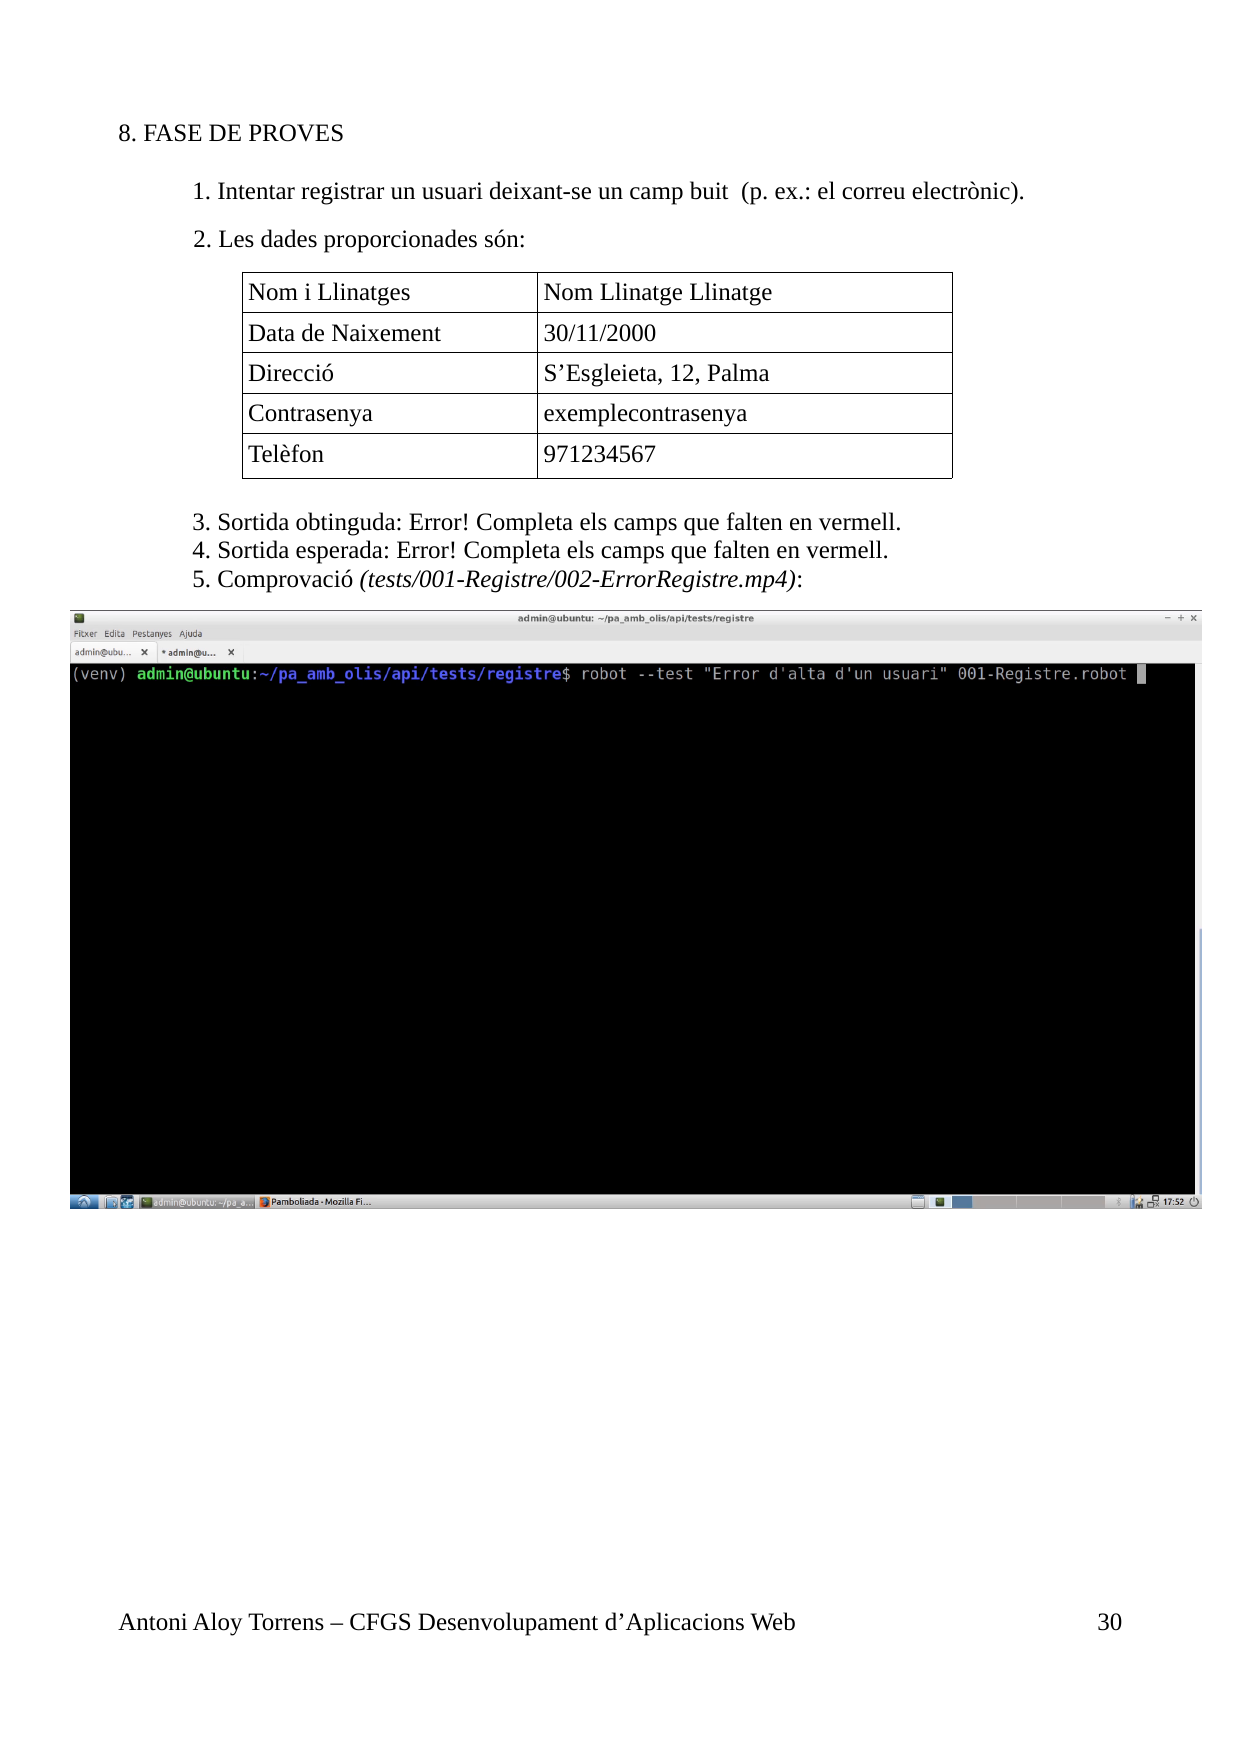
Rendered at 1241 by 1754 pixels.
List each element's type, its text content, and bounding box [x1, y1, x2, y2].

list 2. Les dades proporcionades són: [156, 224, 1122, 253]
table_cell 30/11/2000 [538, 313, 952, 352]
table_cell Contrasenya [243, 394, 537, 433]
text 1. Intentar registrar un usuari deixant-se un camp buit (p. ex.: el correu electrònic). [118, 176, 1122, 205]
table_cell 971234567 [538, 434, 952, 478]
text 5. Comprovació (tests/001-Registre/002-ErrorRegistre.mp4): [118, 564, 1122, 593]
text 3. Sortida obtinguda: Error! Completa els camps que falten en vermell. [118, 507, 1122, 535]
table_cell Direcció [243, 353, 537, 392]
table_cell Telèfon [243, 434, 537, 478]
table_header Nom Llinatge Llinatge [538, 273, 952, 312]
table_header Nom i Llinatges [243, 273, 537, 312]
table_cell S’Esgleieta, 12, Palma [538, 353, 952, 392]
table_cell Data de Naixement [243, 313, 537, 352]
table_cell exemplecontrasenya [538, 394, 952, 433]
text 4. Sortida esperada: Error! Completa els camps que falten en vermell. [118, 535, 1122, 564]
